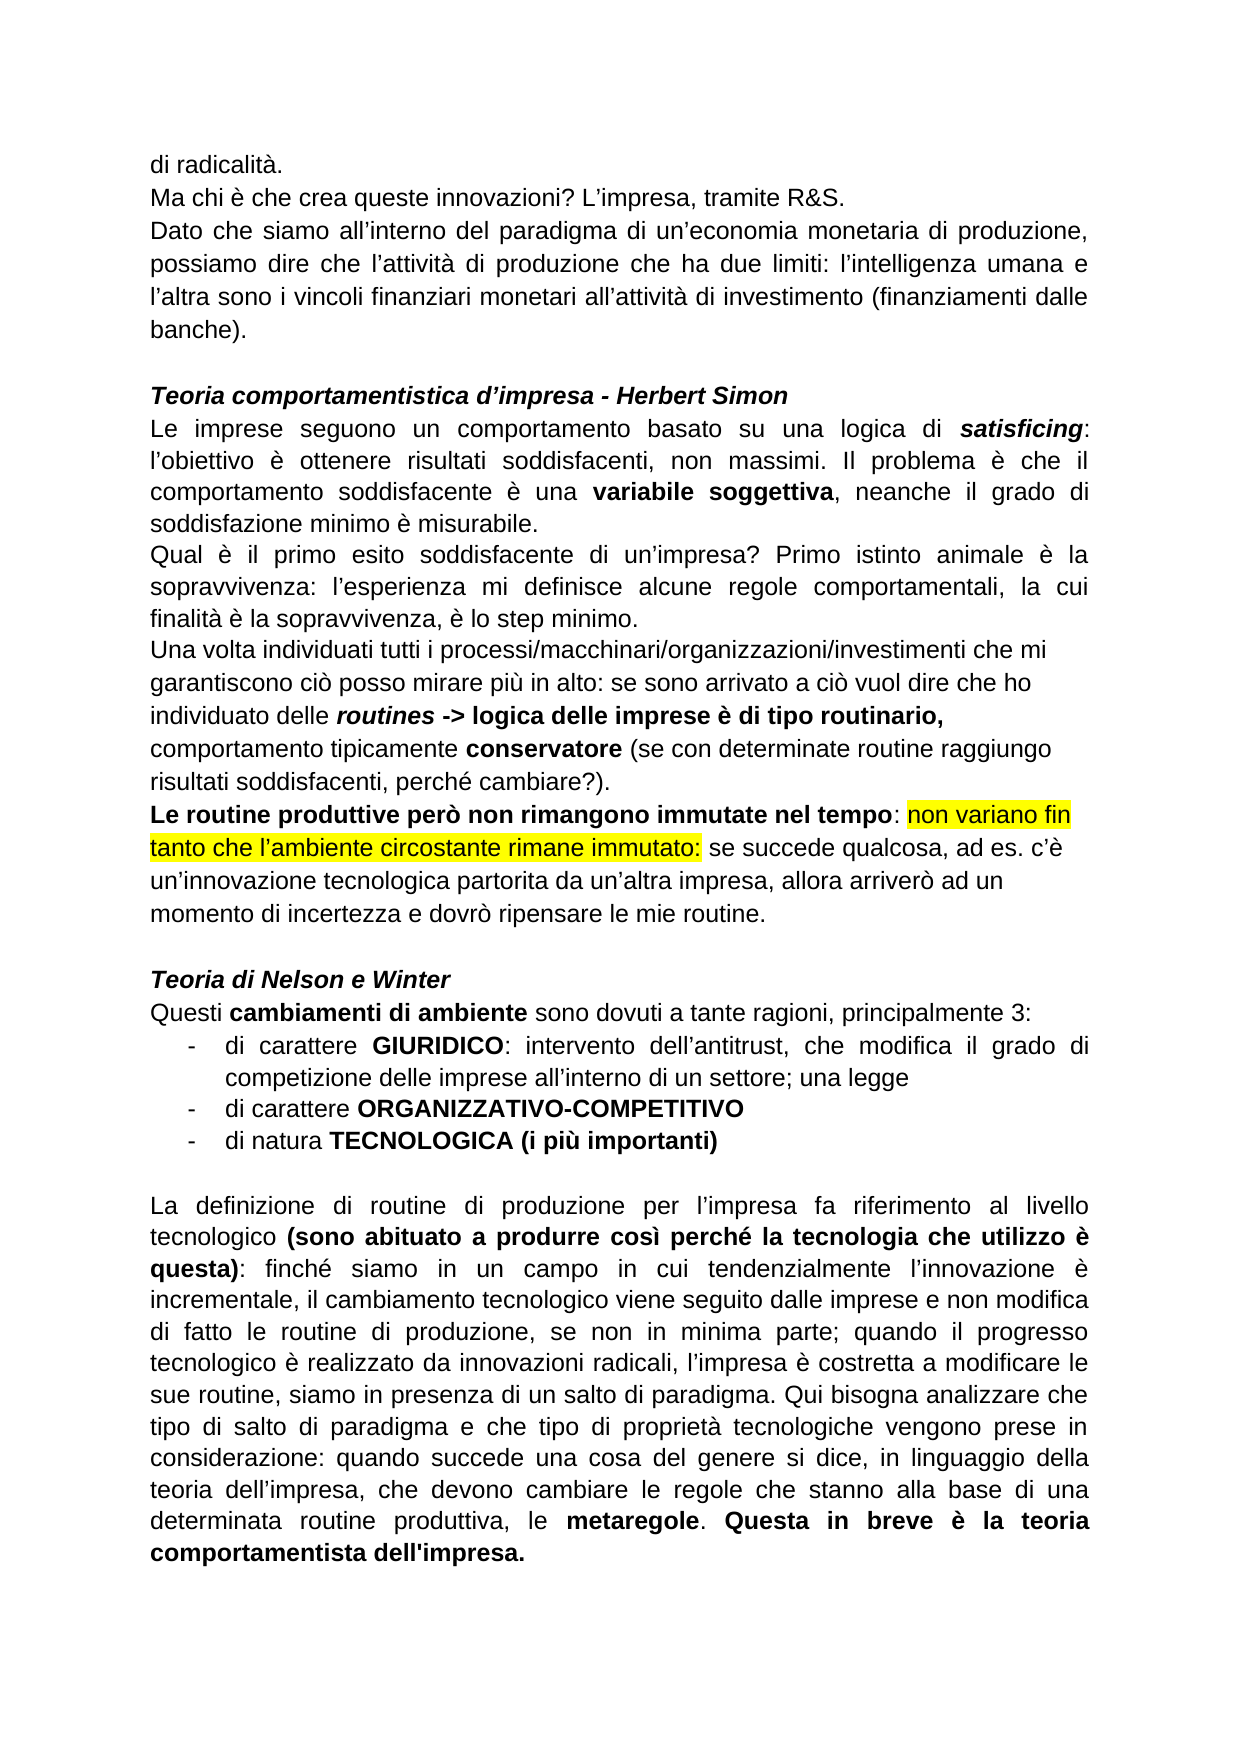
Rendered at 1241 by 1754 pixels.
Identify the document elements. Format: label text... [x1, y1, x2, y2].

text Questi cambiamenti di ambiente sono dovuti a tante ragioni, principalmente 3: [150, 998, 1090, 1027]
list di carattere GIURIDICO: intervento dell’antitrust, che modifica il grado di competizione delle imprese all’interno di un settore; una legge [187, 1031, 1090, 1092]
text di radicalità. [150, 150, 1090, 179]
text Dato che siamo all’interno del paradigma di un’economia monetaria di produzione, possiamo dire che l’attività di produzione che ha due limiti: l’intelligenza umana e l’altra sono i vincoli finanziari monetari all’attività di investimento (finanziamenti dalle banche). [150, 216, 1090, 344]
text Teoria comportamentistica d’impresa - Herbert Simon [150, 381, 1090, 410]
text Le imprese seguono un comportamento basato su una logica di satisficing: l’obiettivo è ottenere risultati soddisfacenti, non massimi. Il problema è che il comportamento soddisfacente è una variabile soggettiva, neanche il grado di soddisfazione minimo è misurabile. [150, 414, 1090, 538]
text Qual è il primo esito soddisfacente di un’impresa? Primo istinto animale è la sopravvivenza: l’esperienza mi definisce alcune regole comportamentali, la cui finalità è la sopravvivenza, è lo step minimo. [150, 540, 1090, 632]
list di natura TECNOLOGICA (i più importanti) [187, 1126, 1090, 1155]
text La definizione di routine di produzione per l’impresa fa riferimento al livello tecnologico (sono abituato a produrre così perché la tecnologia che utilizzo è questa): finché siamo in un campo in cui tendenzialmente l’innovazione è incrementale, il cambiamento tecnologico viene seguito dalle imprese e non modifica di fatto le routine di produzione, se non in minima parte; quando il progresso tecnologico è realizzato da innovazioni radicali, l’impresa è costretta a modificare le sue routine, siamo in presenza di un salto di paradigma. Qui bisogna analizzare che tipo di salto di paradigma e che tipo di proprietà tecnologiche vengono prese in considerazione: quando succede una cosa del genere si dice, in linguaggio della teoria dell’impresa, che devono cambiare le regole che stanno alla base di una determinata routine produttiva, le metaregole. Questa in breve è la teoria comportamentista dell'impresa. [150, 1191, 1090, 1567]
text Teoria di Nelson e Winter [150, 965, 1090, 994]
text Una volta individuati tutti i processi/macchinari/organizzazioni/investimenti che mi garantiscono ciò posso mirare più in alto: se sono arrivato a ciò vuol dire che ho individuato delle routines -> logica delle imprese è di tipo routinario, comportamento tipicamente conservatore (se con determinate routine raggiungo risultati soddisfacenti, perché cambiare?). [150, 635, 1090, 796]
text Le routine produttive però non rimangono immutate nel tempo: non variano fin tanto che l’ambiente circostante rimane immutato: se succede qualcosa, ad es. c’è un’innovazione tecnologica partorita da un’altra impresa, allora arriverò ad un momento di incertezza e dovrò ripensare le mie routine. [150, 800, 1090, 928]
text Ma chi è che crea queste innovazioni? L’impresa, tramite R&S. [150, 183, 1090, 212]
list di carattere ORGANIZZATIVO-COMPETITIVO [187, 1094, 1090, 1123]
